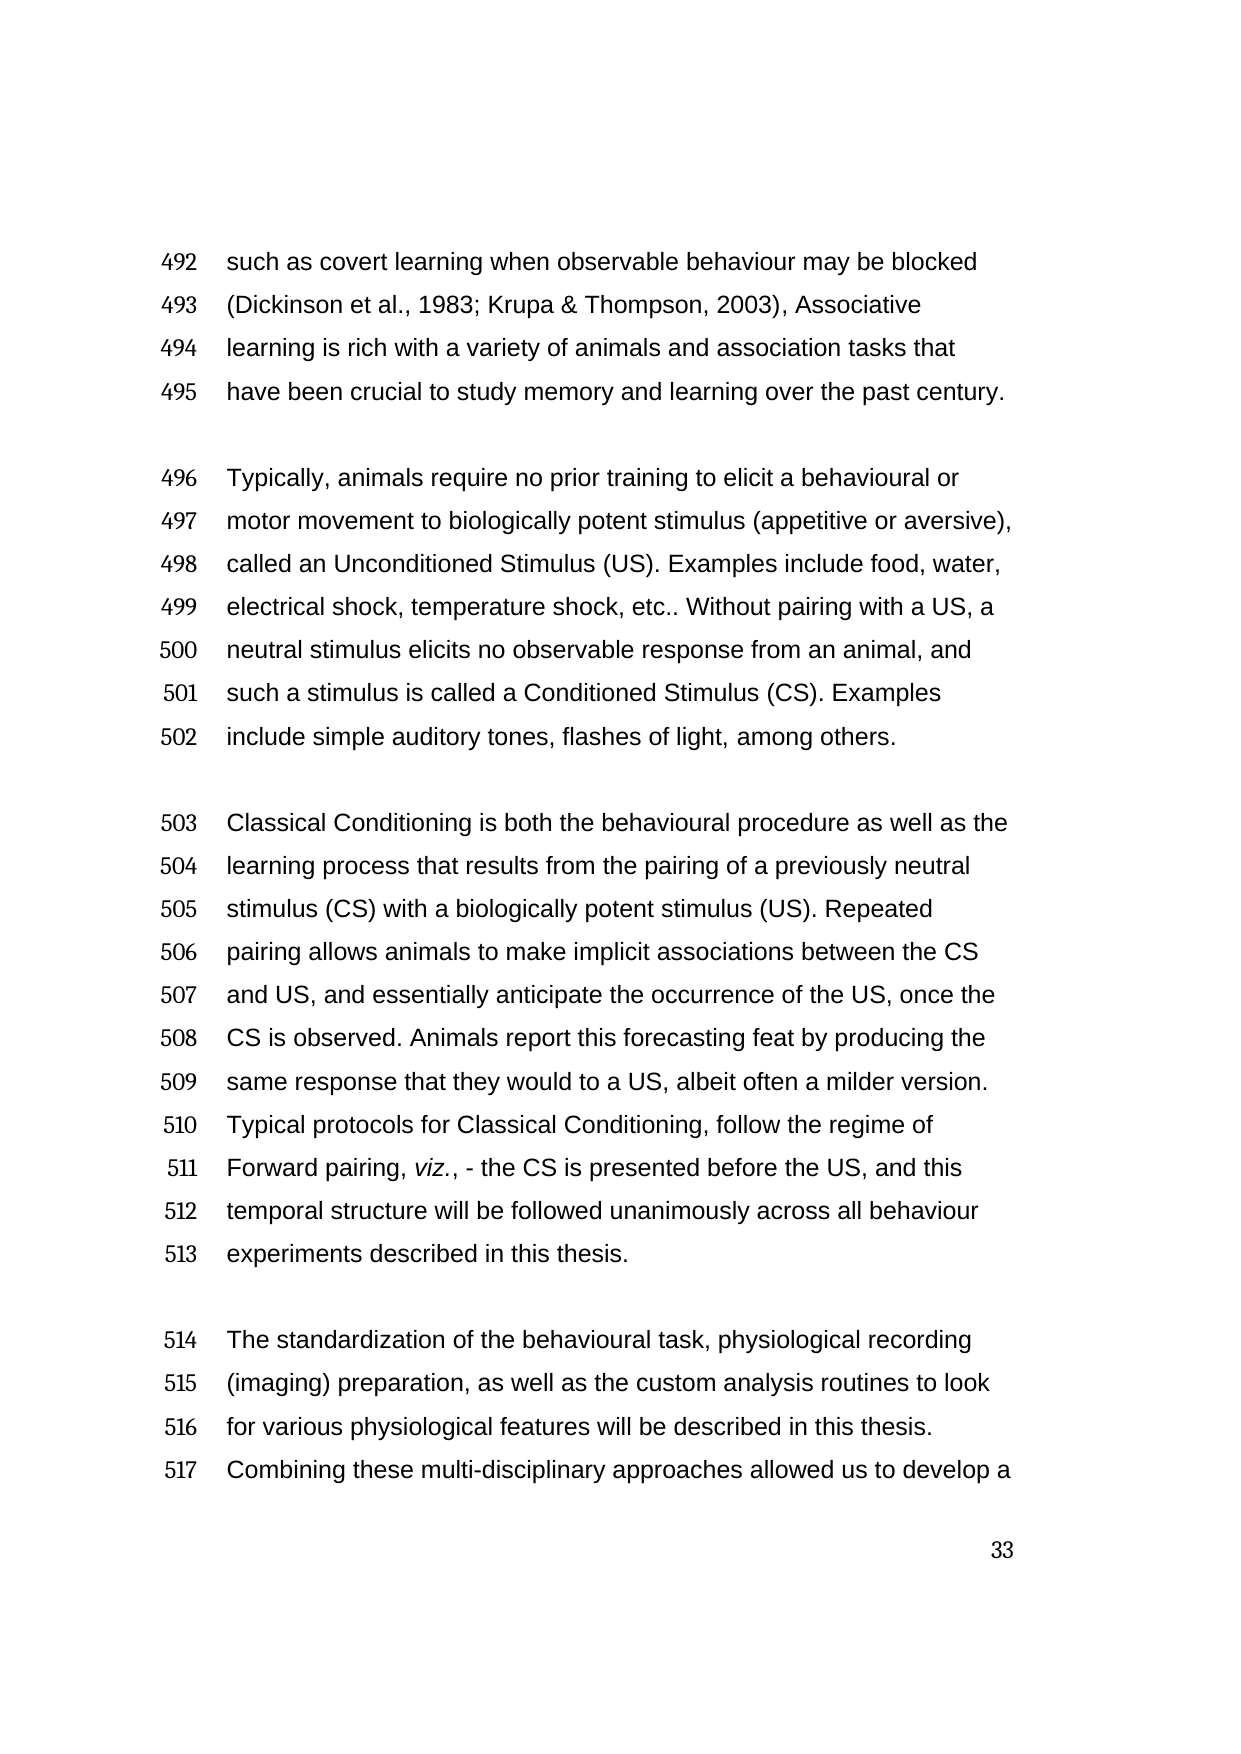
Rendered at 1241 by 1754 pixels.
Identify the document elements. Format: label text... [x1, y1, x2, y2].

text The standardization of the behavioural task, physiological recording (imaging) preparation, as well as the custom analysis routines to look for various physiological features will be described in this thesis. Combining these multi-disciplinary approaches allowed us to develop a [226, 1325, 1014, 1483]
text Typically, animals require no prior training to elicit a behavioural or motor movement to biologically potent stimulus (appetitive or aversive), called an Unconditioned Stimulus (US). Examples include food, water, electrical shock, temperature shock, etc.. Without pairing with a US, a neutral stimulus elicits no observable response from an animal, and such a stimulus is called a Conditioned Stimulus (CS). Examples include simple auditory tones, flashes of light, among others. [226, 463, 1014, 750]
text such as covert learning when observable behaviour may be blocked (Dickinson et al., 1983; Krupa & Thompson, 2003)⁠, Associative learning is rich with a variety of animals and association tasks that have been crucial to study memory and learning over the past century. [226, 247, 1014, 405]
text Classical Conditioning is both the behavioural procedure as well as the learning process that results from the pairing of a previously neutral stimulus (CS) with a biologically potent stimulus (US). Repeated pairing allows animals to make implicit associations between the CS and US, and essentially anticipate the occurrence of the US, once the CS is observed. Animals report this forecasting feat by producing the same response that they would to a US, albeit often a milder version. Typical protocols for Classical Conditioning, follow the regime of Forward pairing, viz., - the CS is presented before the US, and this temporal structure will be followed unanimously across all behaviour experiments described in this thesis. [226, 808, 1014, 1268]
